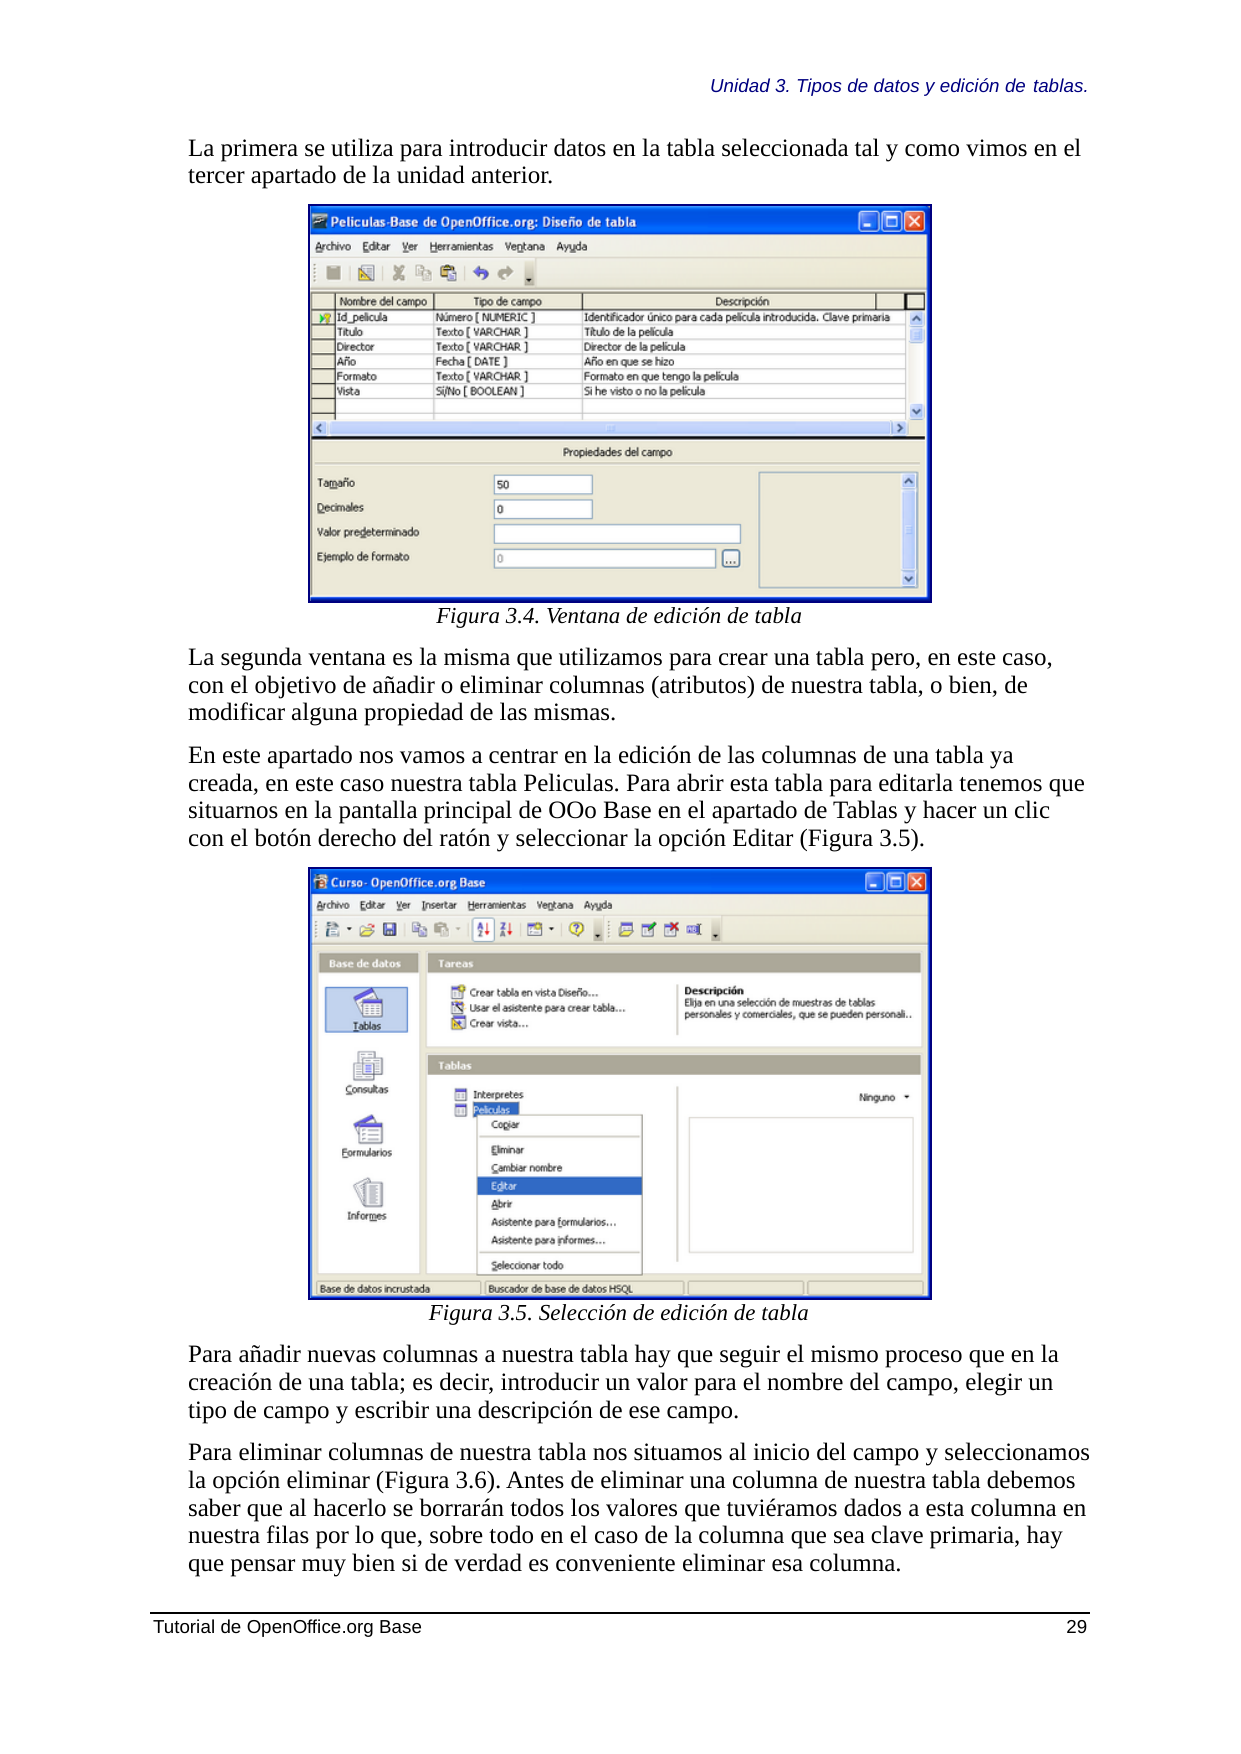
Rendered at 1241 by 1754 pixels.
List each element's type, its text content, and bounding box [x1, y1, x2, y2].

text En este apartado nos vamos a centrar en la edición de las columnas de una tabla ya creada, en este caso nuestra tabla Peliculas. Para abrir esta tabla para editarla tenemos que situarnos en la pantalla principal de OOo Base en el apartado de Tablas y hacer un clic con el botón derecho del ratón y seleccionar la opción Editar (Figura 3.5). [188, 741, 1090, 852]
picture [310, 869, 930, 1298]
text La primera se utiliza para introducir datos en la tabla seleccionada tal y como vimos en el tercer apartado de la unidad anterior. [188, 134, 1090, 189]
text Para eliminar columnas de nuestra tabla nos situamos al inicio del campo y seleccionamos la opción eliminar (Figura 3.6). Antes de eliminar una columna de nuestra tabla debemos saber que al hacerlo se borrarán todos los valores que tuviéramos dados a esta columna en nuestra filas por lo que, sobre todo en el caso de la columna que sea clave primaria, hay que pensar muy bien si de verdad es conveniente eliminar esa columna. [188, 1438, 1090, 1577]
text Figura 3.4. Ventana de edición de tabla [150, 204, 1090, 628]
text La segunda ventana es la misma que utilizamos para crear una tabla pero, en este caso, con el objetivo de añadir o eliminar columnas (atributos) de nuestra tabla, o bien, de modificar alguna propiedad de las mismas. [188, 643, 1090, 726]
text Figura 3.5. Selección de edición de tabla [150, 867, 1090, 1326]
text Para añadir nuevas columnas a nuestra tabla hay que seguir el mismo proceso que en la creación de una tabla; es decir, introducir un valor para el nombre del campo, elegir un tipo de campo y escribir una descripción de ese campo. [188, 1340, 1090, 1423]
picture [310, 206, 930, 601]
